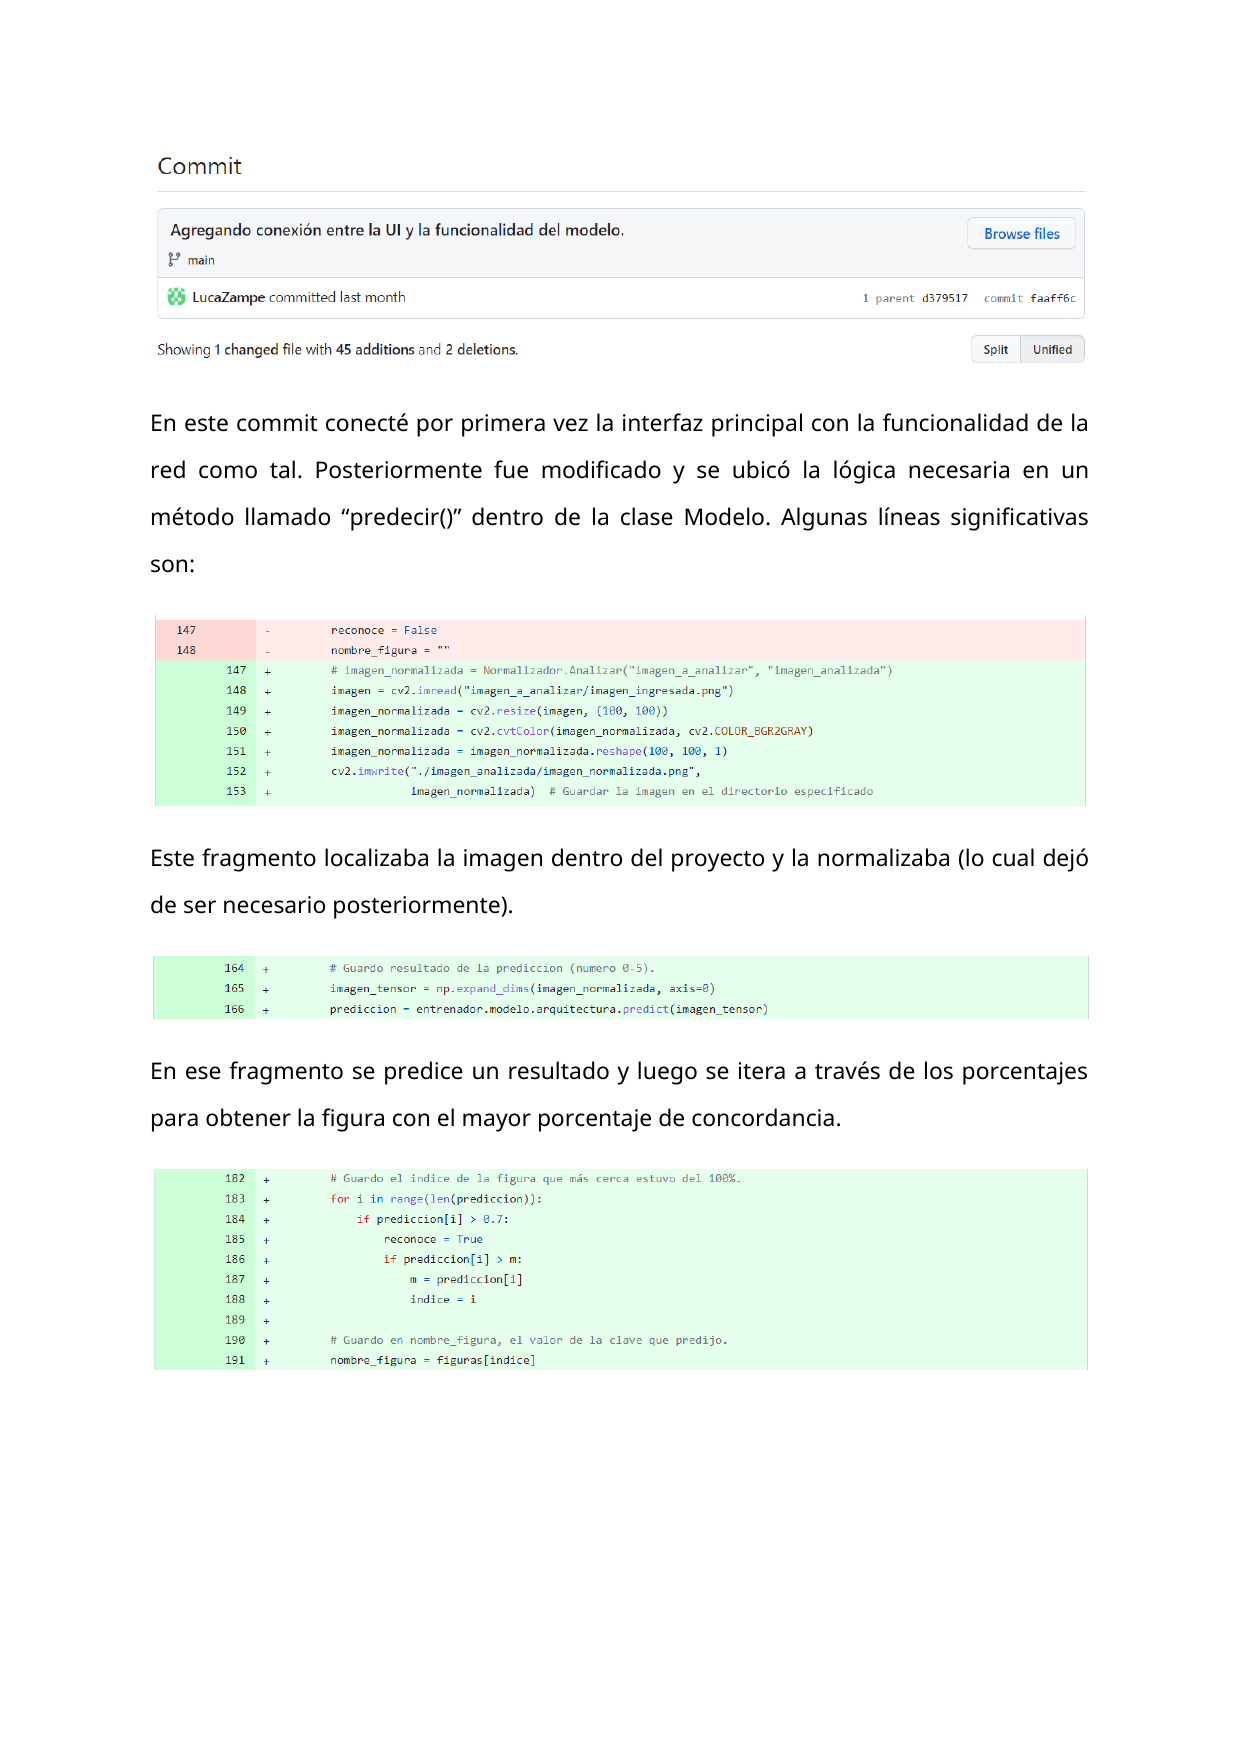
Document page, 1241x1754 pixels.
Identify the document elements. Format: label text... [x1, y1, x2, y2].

text En ese fragmento se predice un resultado y luego se itera a través de los porcentajes para obtener la figura con el mayor porcentaje de concordancia. [150, 1055, 1090, 1133]
text En este commit conecté por primera vez la interfaz principal con la funcionalidad de la red como tal. Posteriormente fue modificado y se ubicó la lógica necesaria en un método llamado “predecir()” dentro de la clase Modelo. Algunas líneas significativas son: [150, 407, 1090, 579]
picture [150, 956, 1091, 1019]
picture [150, 615, 1091, 806]
picture [150, 1169, 1091, 1370]
text Este fragmento localizaba la imagen dentro del proyecto y la normalizaba (lo cual dejó de ser necesario posteriormente). [150, 842, 1090, 920]
picture [150, 150, 1091, 371]
